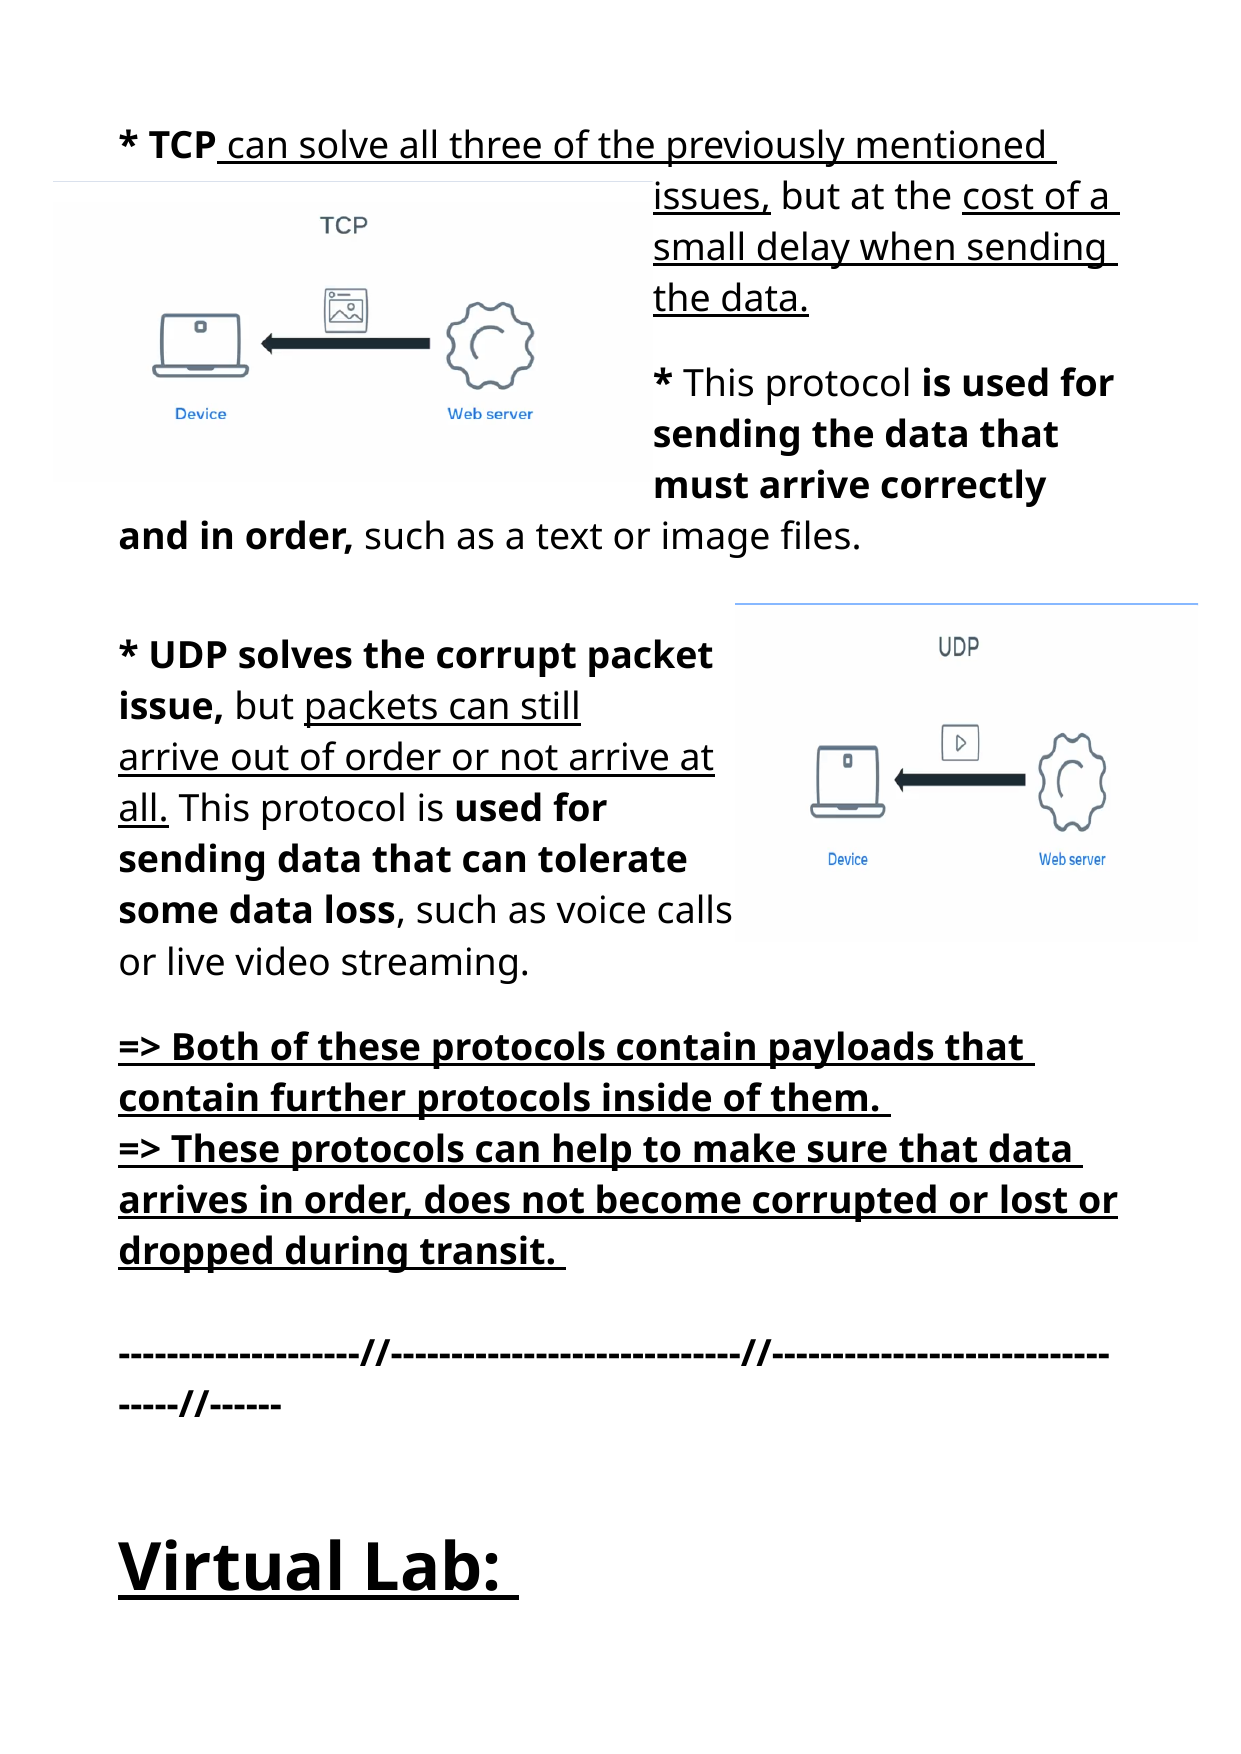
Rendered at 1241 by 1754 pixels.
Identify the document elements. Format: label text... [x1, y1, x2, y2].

text * This protocol is used for sending the data that must arrive correctly and in order, such as a text or image files. [118, 356, 1122, 561]
text => Both of these protocols contain payloads that contain further protocols inside of them. [118, 1020, 1122, 1122]
picture [53, 181, 653, 482]
text => These protocols can help to make sure that data arrives in order, does not become corrupted or lost or dropped during transit. [118, 1122, 1122, 1275]
picture [735, 603, 1199, 942]
text * TCP can solve all three of the previously mentioned issues, but at the cost of a small delay when sending the data. [118, 118, 1122, 322]
text --------------------//-----------------------------//---------------------------------//------ [118, 1326, 1122, 1428]
text * UDP solves the corrupt packet issue, but packets can still arrive out of order or not arrive at all. This protocol is used for sending data that can tolerate some data loss, such as voice calls or live video streaming. [118, 629, 1122, 986]
text Virtual Lab: [118, 1519, 1122, 1610]
